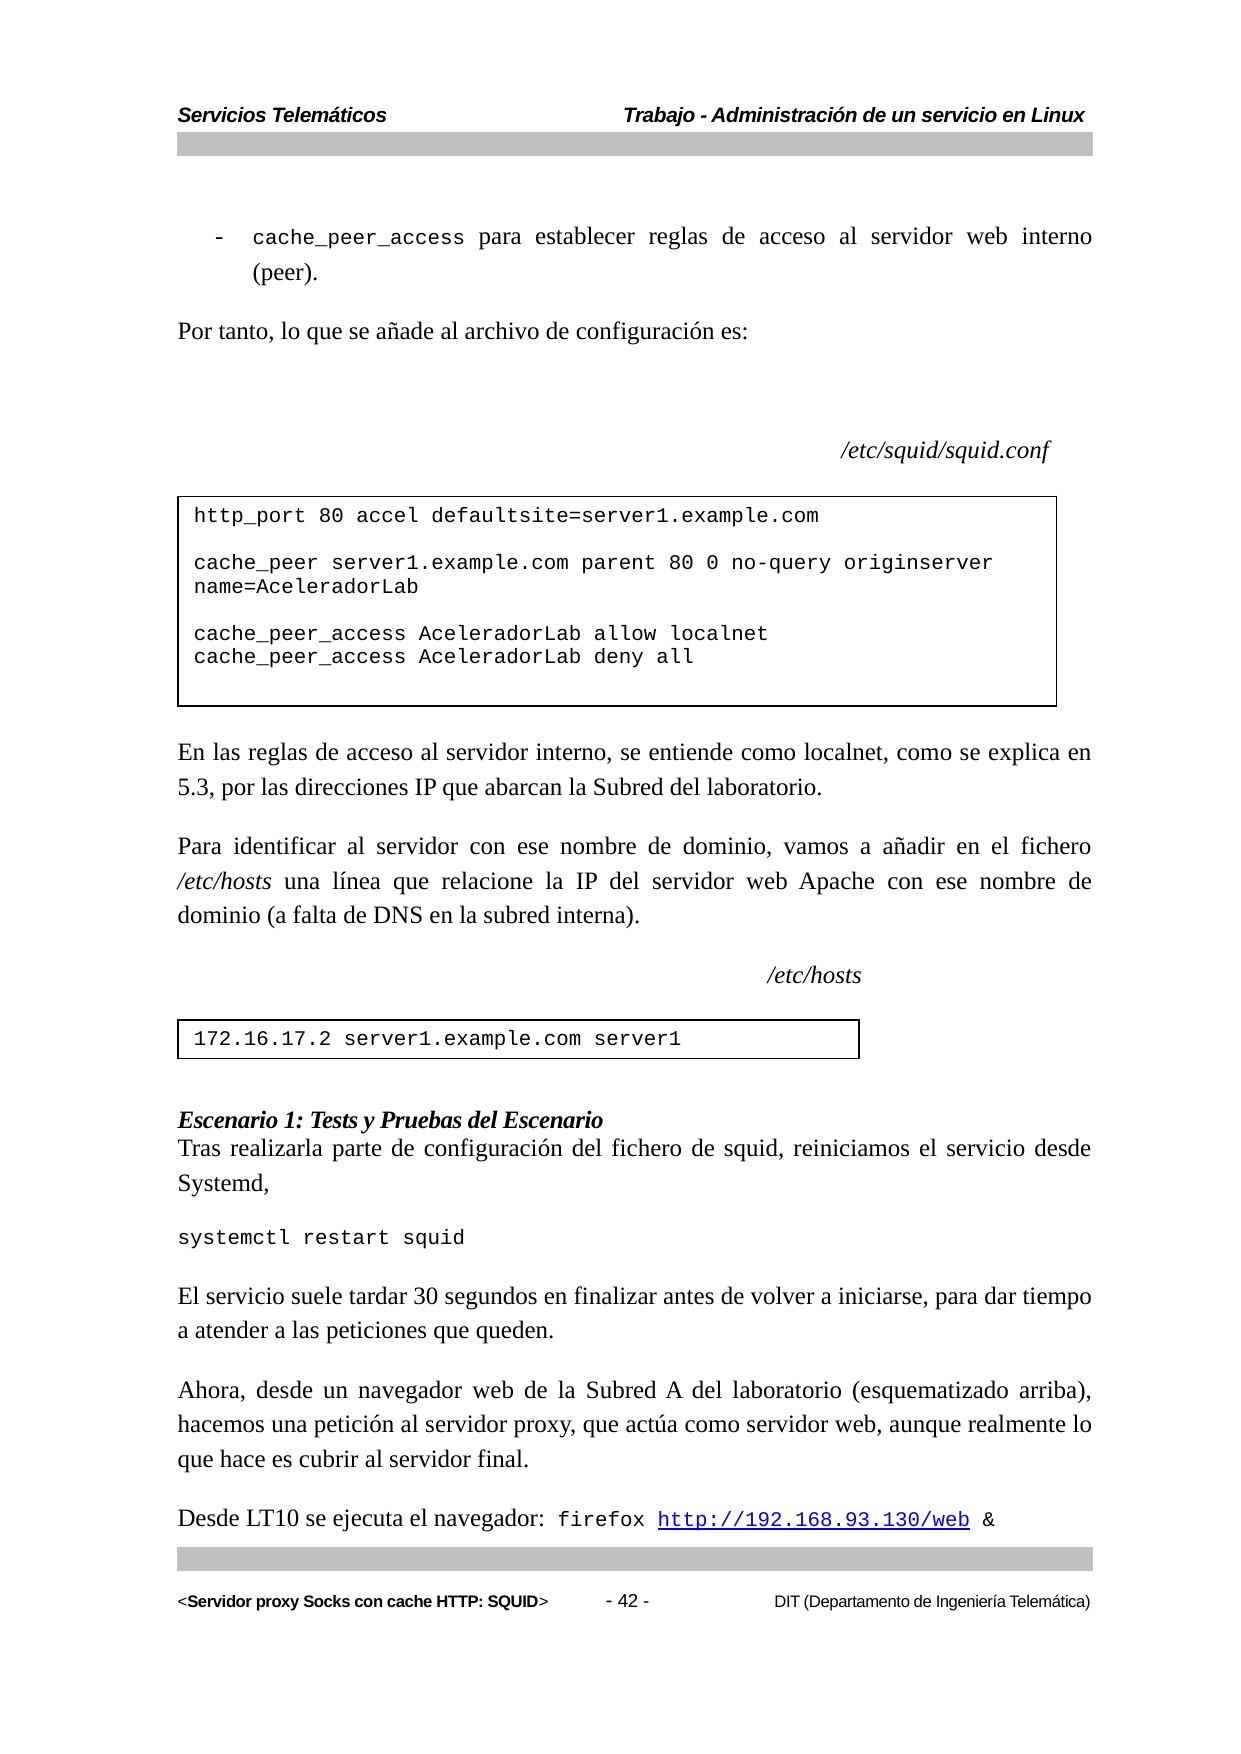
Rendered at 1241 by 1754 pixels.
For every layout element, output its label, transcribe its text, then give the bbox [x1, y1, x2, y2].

text http_port 80 accel defaultsite=server1.example.com [194, 505, 1041, 528]
list cache_peer_access para establecer reglas de acceso al servidor web interno (peer). [215, 221, 1093, 286]
text /etc/squid/squid.conf [767, 435, 1093, 465]
text cache_peer_access AceleradorLab deny all [194, 647, 1041, 670]
text Tras realizarla parte de configuración del fichero de squid, reiniciamos el servicio desde Systemd, [177, 1133, 1093, 1197]
text systemctl restart squid [177, 1227, 1093, 1251]
text Para identificar al servidor con ese nombre de dominio, vamos a añadir en el fichero /etc/hosts una línea que relacione la IP del servidor web Apache con ese nombre de dominio (a falta de DNS en la subred interna). [177, 831, 1093, 929]
text Ahora, desde un navegador web de la Subred A del laboratorio (esquematizado arriba), hacemos una petición al servidor proxy, que actúa como servidor web, aunque realmente lo que hace es cubrir al servidor final. [177, 1375, 1093, 1472]
text 172.16.17.2 server1.example.com server1 [194, 1028, 843, 1050]
text Por tanto, lo que se añade al archivo de configuración es: [177, 316, 1093, 345]
list Escenario 1: Tests y Pruebas del Escenario [177, 1105, 1093, 1133]
text cache_peer server1.example.com parent 80 0 no-query originserver name=AceleradorLab [194, 552, 1041, 599]
text El servicio suele tardar 30 segundos en finalizar antes de volver a iniciarse, para dar tiempo a atender a las peticiones que queden. [177, 1281, 1093, 1344]
text En las reglas de acceso al servidor interno, se entiende como localnet, como se explica en 5.3, por las direcciones IP que abarcan la Subred del laboratorio. [177, 737, 1093, 801]
text /etc/hosts [693, 960, 1093, 989]
text Desde LT10 se ejecuta el navegador: firefox http://192.168.93.130/web & [177, 1503, 1093, 1533]
text cache_peer_access AceleradorLab allow localnet [194, 623, 1041, 647]
